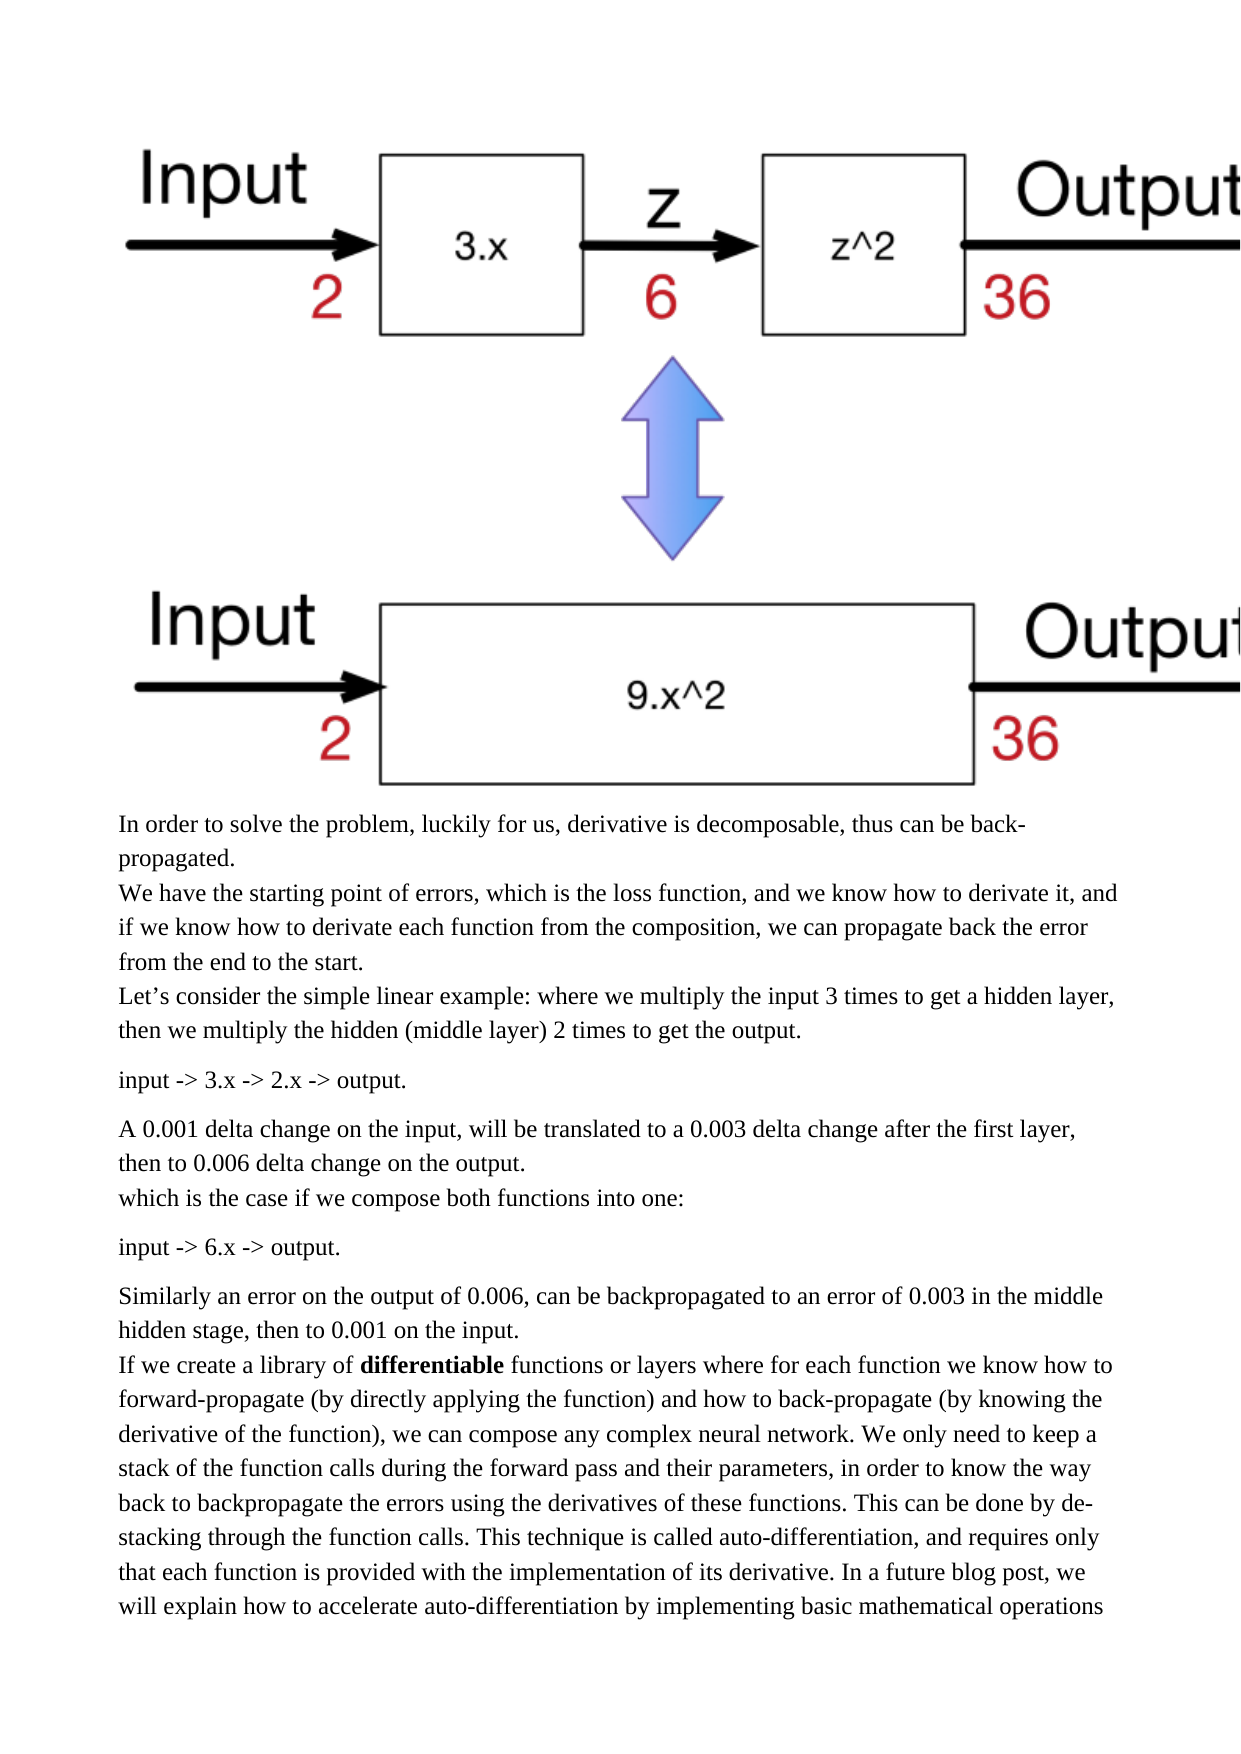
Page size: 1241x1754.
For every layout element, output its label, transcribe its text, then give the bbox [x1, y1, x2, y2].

text input -> 3.x -> 2.x -> output. [118, 1065, 1122, 1093]
text Similarly an error on the output of 0.006, can be backpropagated to an error of 0.003 in the middle hidden stage, then to 0.001 on the input. If we create a library of differentiable functions or layers where for each function we know how to forward-propagate (by directly applying the function) and how to back-propagate (by knowing the derivative of the function), we can compose any complex neural network. We only need to keep a stack of the function calls during the forward pass and their parameters, in order to know the way back to backpropagate the errors using the derivatives of these functions. This can be done by de-stacking through the function calls. This technique is called auto-differentiation, and requires only that each function is provided with the implementation of its derivative. In a future blog post, we will explain how to accelerate auto-differentiation by implementing basic mathematical operations [118, 1281, 1122, 1620]
text A 0.001 delta change on the input, will be translated to a 0.003 delta change after the first layer, then to 0.006 delta change on the output. which is the case if we compose both functions into one: [118, 1114, 1122, 1211]
picture [118, 118, 1241, 789]
text In order to solve the problem, luckily for us, derivative is decomposable, thus can be back-propagated. We have the starting point of errors, which is the loss function, and we know how to derivate it, and if we know how to derivate each function from the composition, we can propagate back the error from the end to the start. Let’s consider the simple linear example: where we multiply the input 3 times to get a hidden layer, then we multiply the hidden (middle layer) 2 times to get the output. [118, 809, 1122, 1044]
text input -> 6.x -> output. [118, 1232, 1122, 1261]
